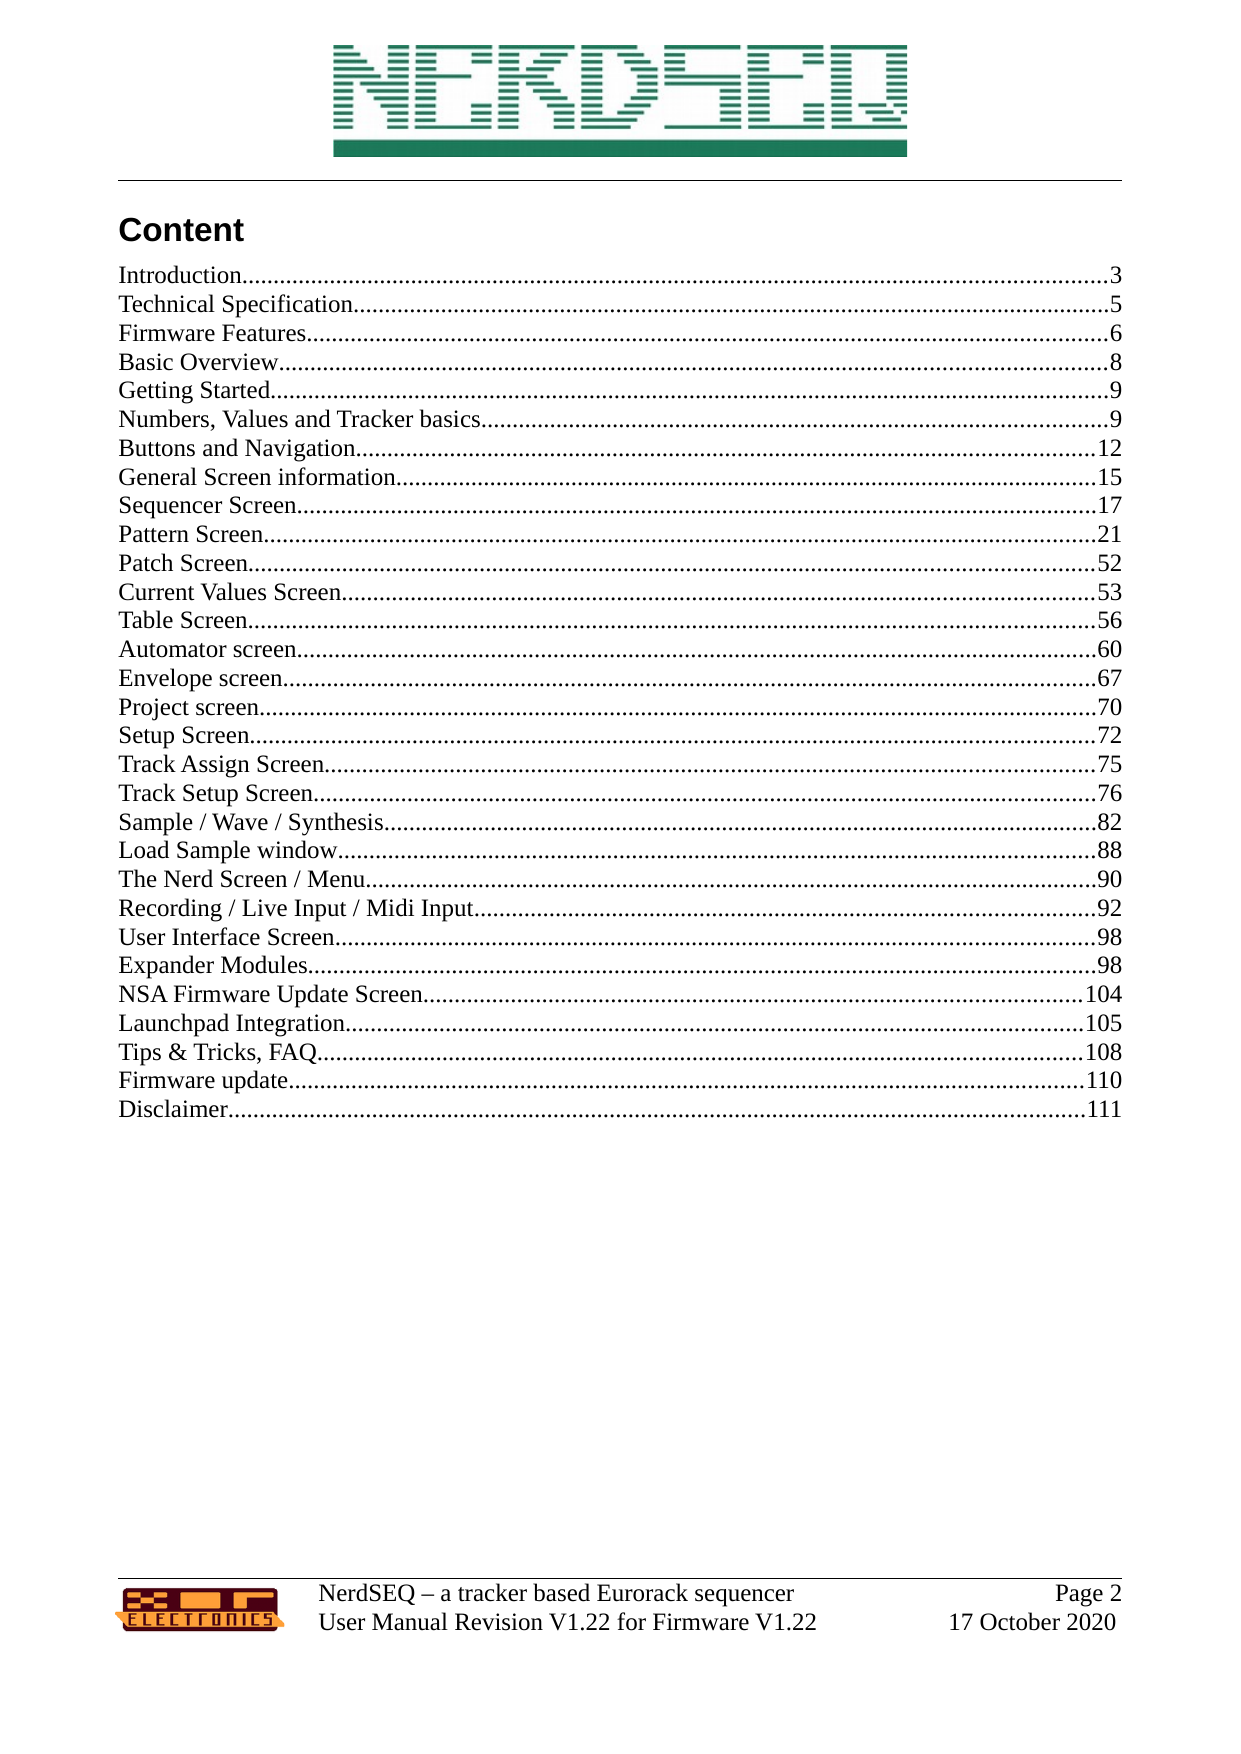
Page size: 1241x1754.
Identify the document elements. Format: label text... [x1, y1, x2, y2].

text Firmware Features 6 [118, 318, 1122, 347]
text Introduction 3 [118, 261, 1122, 289]
text Project screen 70 [118, 692, 1122, 721]
text User Interface Screen 98 [118, 922, 1122, 951]
text Expander Modules 98 [118, 951, 1122, 979]
text Table Screen 56 [118, 606, 1122, 634]
text Envelope screen 67 [118, 663, 1122, 692]
text Launchpad Integration 105 [118, 1008, 1122, 1037]
text Tips & Tricks, FAQ 108 [118, 1037, 1122, 1066]
text Current Values Screen 53 [118, 577, 1122, 606]
subtitle Content [118, 209, 1122, 248]
text The Nerd Screen / Menu 90 [118, 864, 1122, 893]
text Track Setup Screen 76 [118, 778, 1122, 807]
picture [115, 1584, 285, 1634]
picture [333, 45, 908, 157]
text Technical Specification 5 [118, 289, 1122, 318]
text Pattern Screen 21 [118, 519, 1122, 548]
text Buttons and Navigation 12 [118, 433, 1122, 462]
text Disclaimer 111 [118, 1094, 1122, 1123]
text Sequencer Screen 17 [118, 491, 1122, 519]
text Recording / Live Input / Midi Input 92 [118, 893, 1122, 922]
text Setup Screen 72 [118, 721, 1122, 749]
text Basic Overview 8 [118, 347, 1122, 376]
text Getting Started 9 [118, 376, 1122, 404]
text Patch Screen 52 [118, 548, 1122, 577]
text General Screen information 15 [118, 462, 1122, 491]
text Track Assign Screen 75 [118, 749, 1122, 778]
text Firmware update 110 [118, 1066, 1122, 1094]
text Sample / Wave / Synthesis 82 [118, 807, 1122, 836]
text Load Sample window 88 [118, 836, 1122, 864]
text NSA Firmware Update Screen 104 [118, 979, 1122, 1008]
text Automator screen 60 [118, 634, 1122, 663]
text Numbers, Values and Tracker basics 9 [118, 404, 1122, 433]
